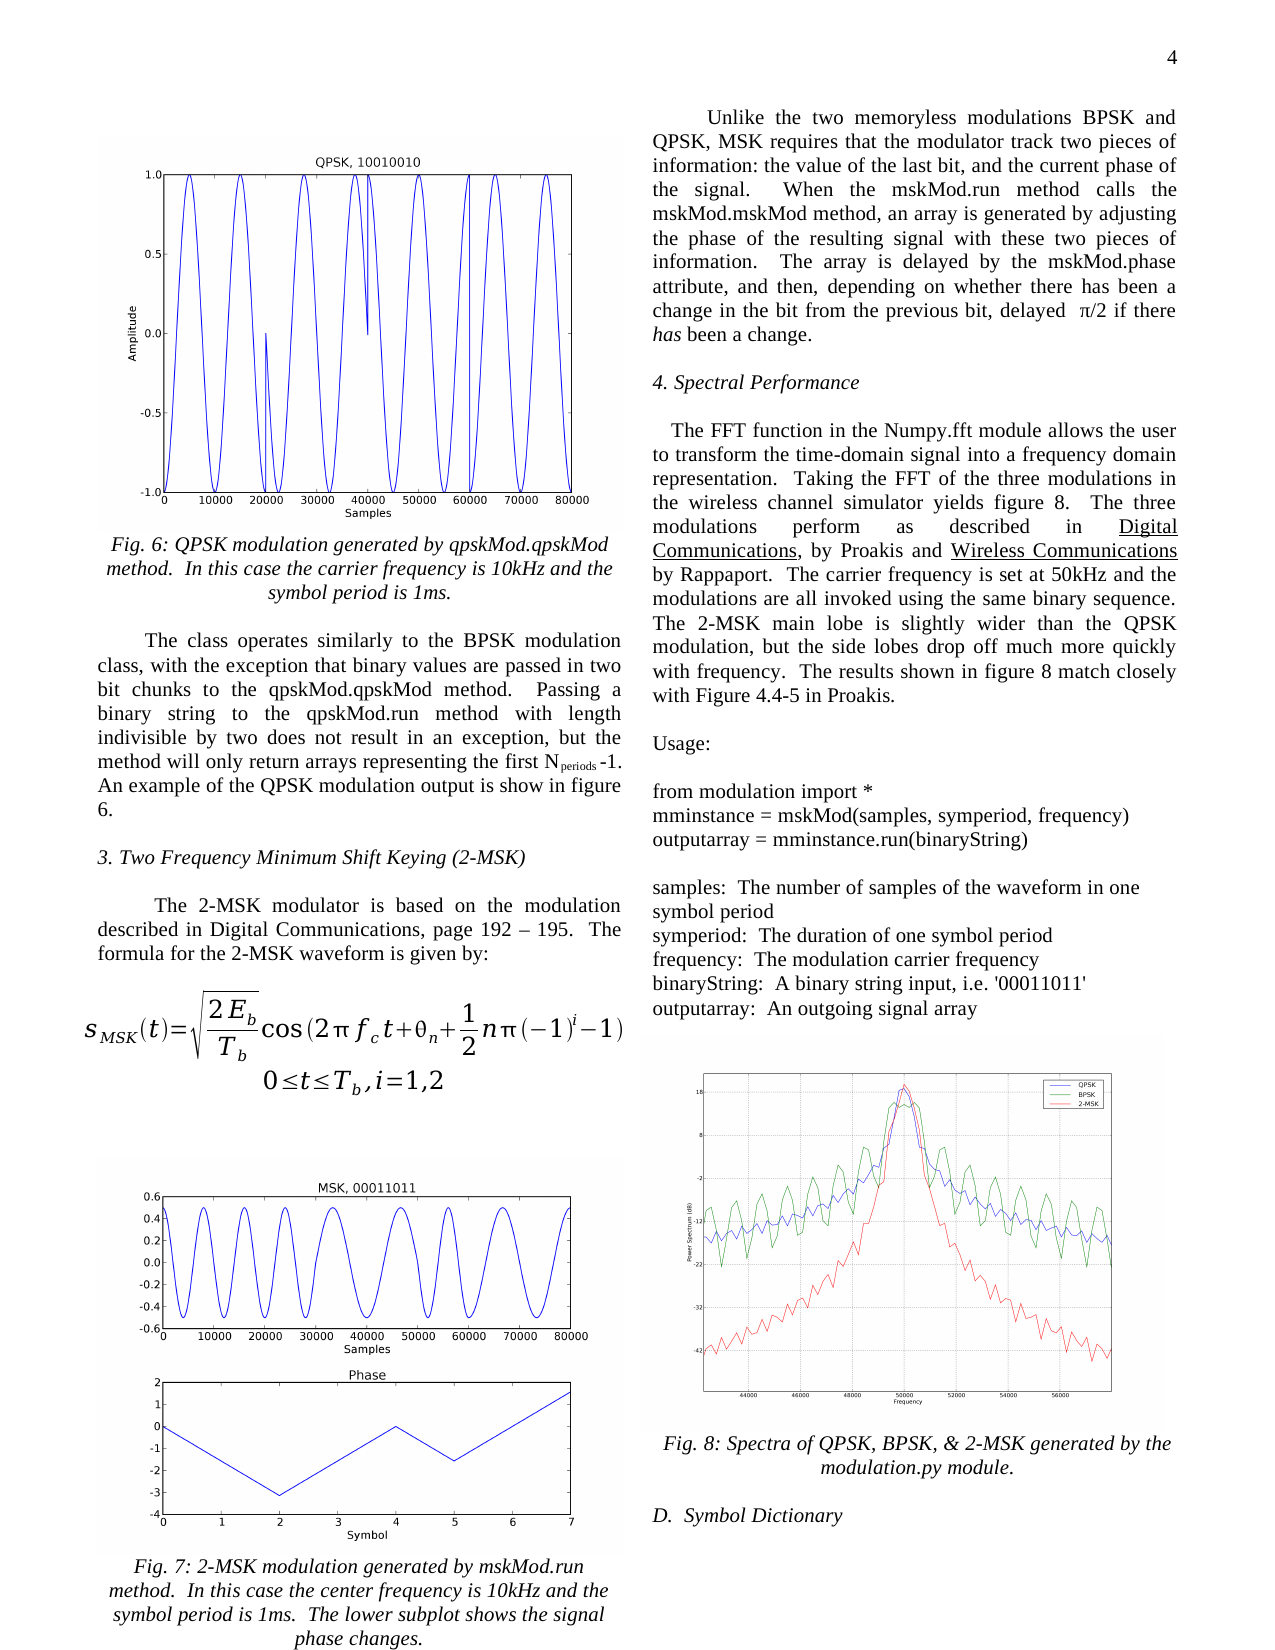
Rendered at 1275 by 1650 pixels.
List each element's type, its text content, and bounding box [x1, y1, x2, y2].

text Fig. 6: QPSK modulation generated by qpskMod.qpskMod method. In this case the carrier frequency is 10kHz and the symbol period is 1ms. [98, 532, 623, 604]
text 4. Spectral Performance [652, 370, 1177, 394]
text binaryString: A binary string input, i.e. '00011011' [652, 971, 1177, 995]
text The class operates similarly to the BPSK modulation class, with the exception that binary values are passed in two bit chunks to the qpskMod.qpskMod method. Passing a binary string to the qpskMod.run method with length indivisible by two does not result in an exception, but the method will only return arrays representing the first Nperiods -1. An example of the QPSK modulation output is show in figure 6. [97, 628, 622, 821]
picture [638, 1034, 1164, 1431]
text Fig. 8: Spectra of QPSK, BPSK, & 2-MSK generated by the modulation.py module. [656, 1087, 1181, 1479]
text mminstance = mskMod(samples, symperiod, frequency) [652, 803, 1177, 827]
text symperiod: The duration of one symbol period [652, 923, 1177, 947]
text Usage: [652, 731, 1177, 755]
text Fig. 7: 2-MSK modulation generated by mskMod.run method. In this case the center frequency is 10kHz and the symbol period is 1ms. The lower subplot shows the signal phase changes. [97, 1554, 622, 1650]
text Unlike the two memoryless modulations BPSK and QPSK, MSK requires that the modulator track two pieces of information: the value of the last bit, and the current phase of the signal. When the mskMod.run method calls the mskMod.mskMod method, an array is generated by adjusting the phase of the resulting signal with these two pieces of information. The array is delayed by the mskMod.phase attribute, and then, depending on whether there has been a change in the bit from the previous bit, delayed π/2 if there has been a change. [652, 105, 1177, 346]
text from modulation import * [652, 779, 1177, 803]
text frequency: The modulation carrier frequency [652, 947, 1177, 971]
picture [97, 1157, 623, 1554]
text D. Symbol Dictionary [652, 1503, 1177, 1527]
text outputarray = mminstance.run(binaryString) [652, 827, 1177, 851]
text outputarray: An outgoing signal array [652, 995, 1177, 1019]
picture [98, 136, 624, 532]
text The 2-MSK modulator is based on the modulation described in Digital Communications, page 192 – 195. The formula for the 2-MSK waveform is given by: [97, 893, 622, 965]
text The FFT function in the Numpy.fft module allows the user to transform the time-domain signal into a frequency domain representation. Taking the FFT of the three modulations in the wireless channel simulator yields figure 8. The three modulations perform as described in Digital Communications, by Proakis and Wireless Communications by Rappaport. The carrier frequency is set at 50kHz and the modulations are all invoked using the same binary sequence. The 2-MSK main lobe is slightly wider than the QPSK modulation, but the side lobes drop off much more quickly with frequency. The results shown in figure 8 match closely with Figure 4.4-5 in Proakis. [652, 418, 1177, 707]
text samples: The number of samples of the waveform in one symbol period [652, 875, 1177, 923]
text 3. Two Frequency Minimum Shift Keying (2-MSK) [97, 845, 622, 869]
